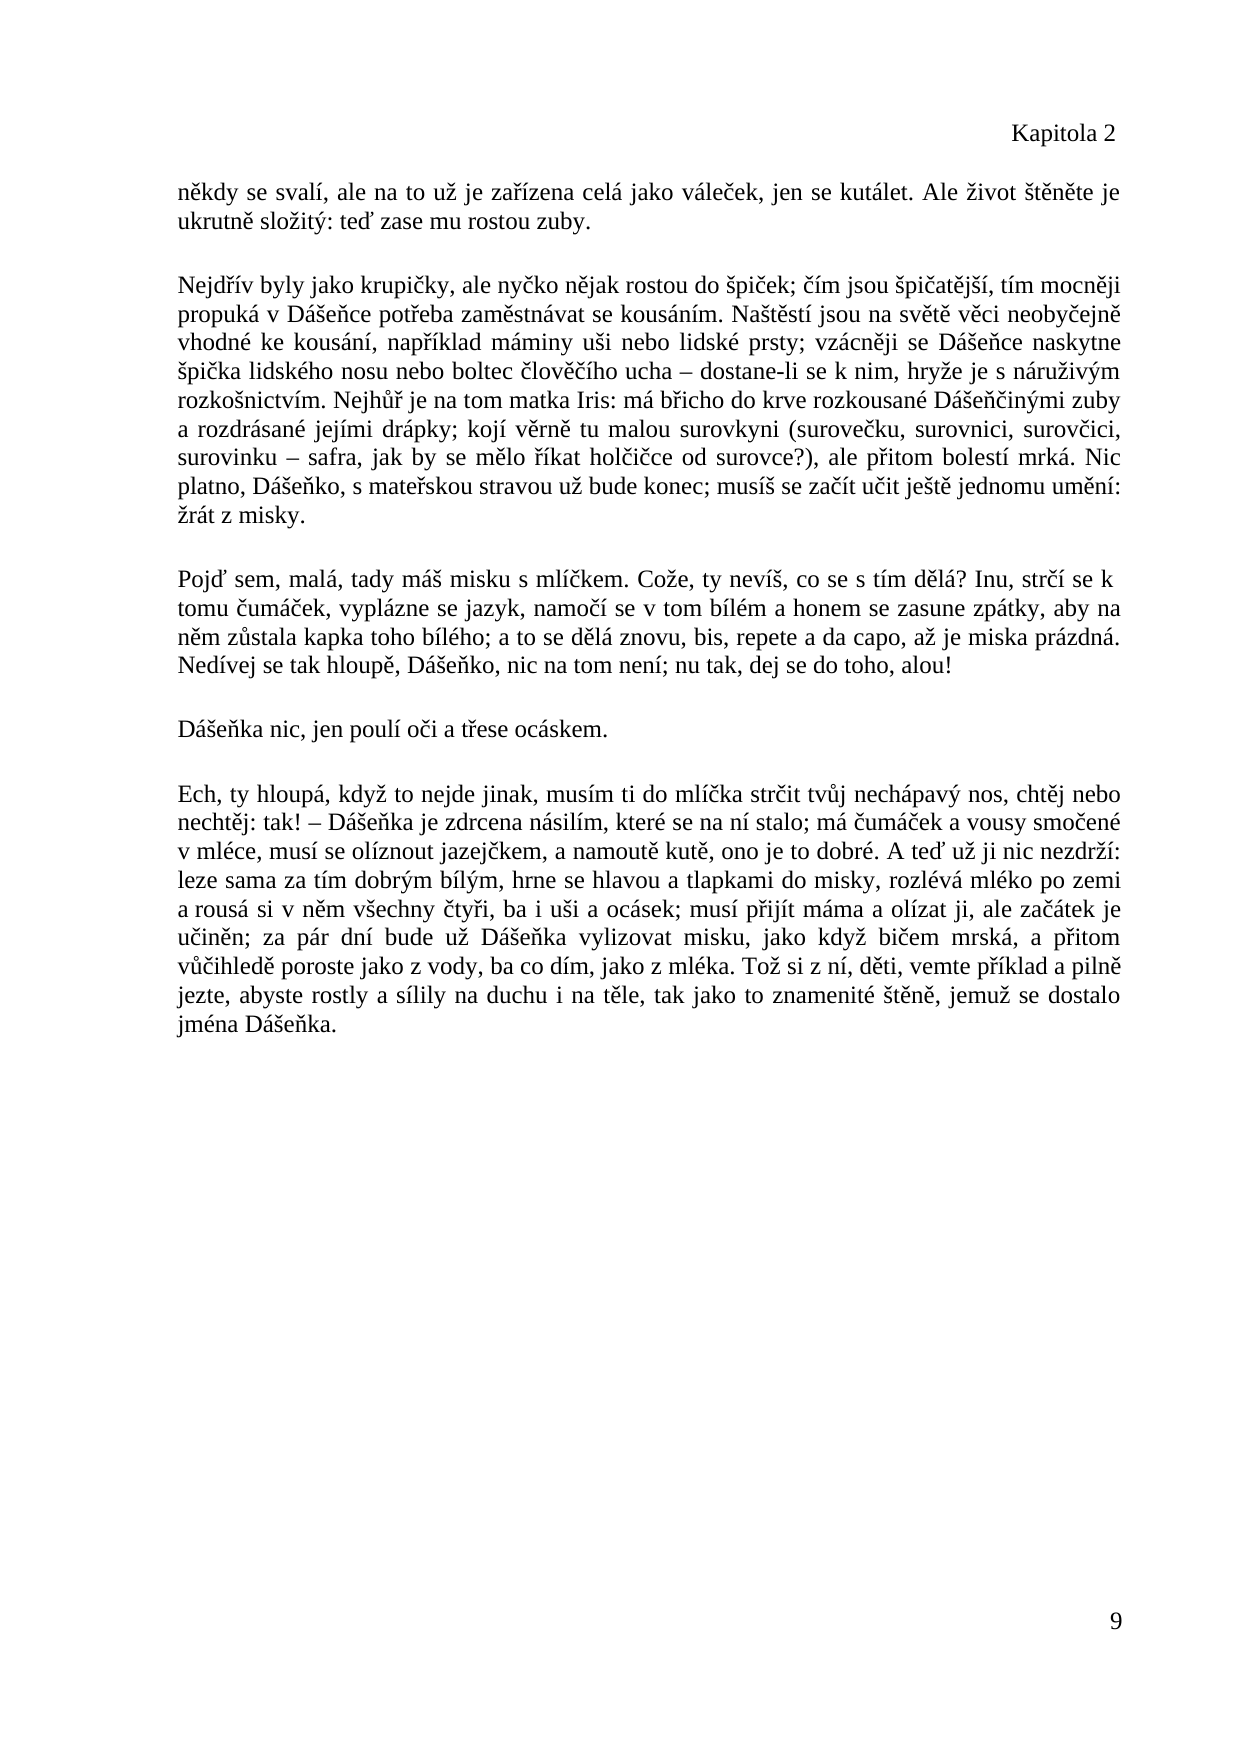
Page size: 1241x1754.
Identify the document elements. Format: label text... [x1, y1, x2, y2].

text Ech, ty hloupá, když to nejde jinak, musím ti do mlíčka strčit tvůj nechápavý nos, chtěj nebo nechtěj: tak! – Dášeňka je zdrcena násilím, které se na ní stalo; má čumáček a vousy smočené v mléce, musí se olíznout jazejčkem, a namoutě kutě, ono je to dobré. A teď už ji nic nezdrží: leze sama za tím dobrým bílým, hrne se hlavou a tlapkami do misky, rozlévá mléko po zemi a rousá si v něm všechny čtyři, ba i uši a ocásek; musí přijít máma a olízat ji, ale začátek je učiněn; za pár dní bude už Dášeňka vylizovat misku, jako když bičem mrská, a přitom vůčihledě poroste jako z vody, ba co dím, jako z mléka. Tož si z ní, děti, vemte příklad a pilně jezte, abyste rostly a sílily na duchu i na těle, tak jako to znamenité štěně, jemuž se dostalo jména Dášeňka. [177, 779, 1122, 1037]
text někdy se svalí, ale na to už je zařízena celá jako váleček, jen se kutálet. Ale život štěněte je ukrutně složitý: teď zase mu rostou zuby. [177, 177, 1122, 234]
text Dášeňka nic, jen poulí oči a třese ocáskem. [177, 714, 1122, 743]
text Nejdřív byly jako krupičky, ale nyčko nějak rostou do špiček; čím jsou špičatější, tím mocněji propuká v Dášeňce potřeba zaměstnávat se kousáním. Naštěstí jsou na světě věci neobyčejně vhodné ke kousání, například máminy uši nebo lidské prsty; vzácněji se Dášeňce naskytne špička lidského nosu nebo boltec člověčího ucha – dostane-li se k nim, hryže je s náruživým rozkošnictvím. Nejhůř je na tom matka Iris: má břicho do krve rozkousané Dášeňčinými zuby a rozdrásané jejími drápky; kojí věrně tu malou surovkyni (surovečku, surovnici, surovčici, surovinku – safra, jak by se mělo říkat holčičce od surovce?), ale přitom bolestí mrká. Nic platno, Dášeňko, s mateřskou stravou už bude konec; musíš se začít učit ještě jednomu umění: žrát z misky. [177, 270, 1122, 529]
text Pojď sem, malá, tady máš misku s mlíčkem. Cože, ty nevíš, co se s tím dělá? Inu, strčí se k tomu čumáček, vyplázne se jazyk, namočí se v tom bílém a honem se zasune zpátky, aby na něm zůstala kapka toho bílého; a to se dělá znovu, bis, repete a da capo, až je miska prázdná. Nedívej se tak hloupě, Dášeňko, nic na tom není; nu tak, dej se do toho, alou! [177, 564, 1122, 679]
